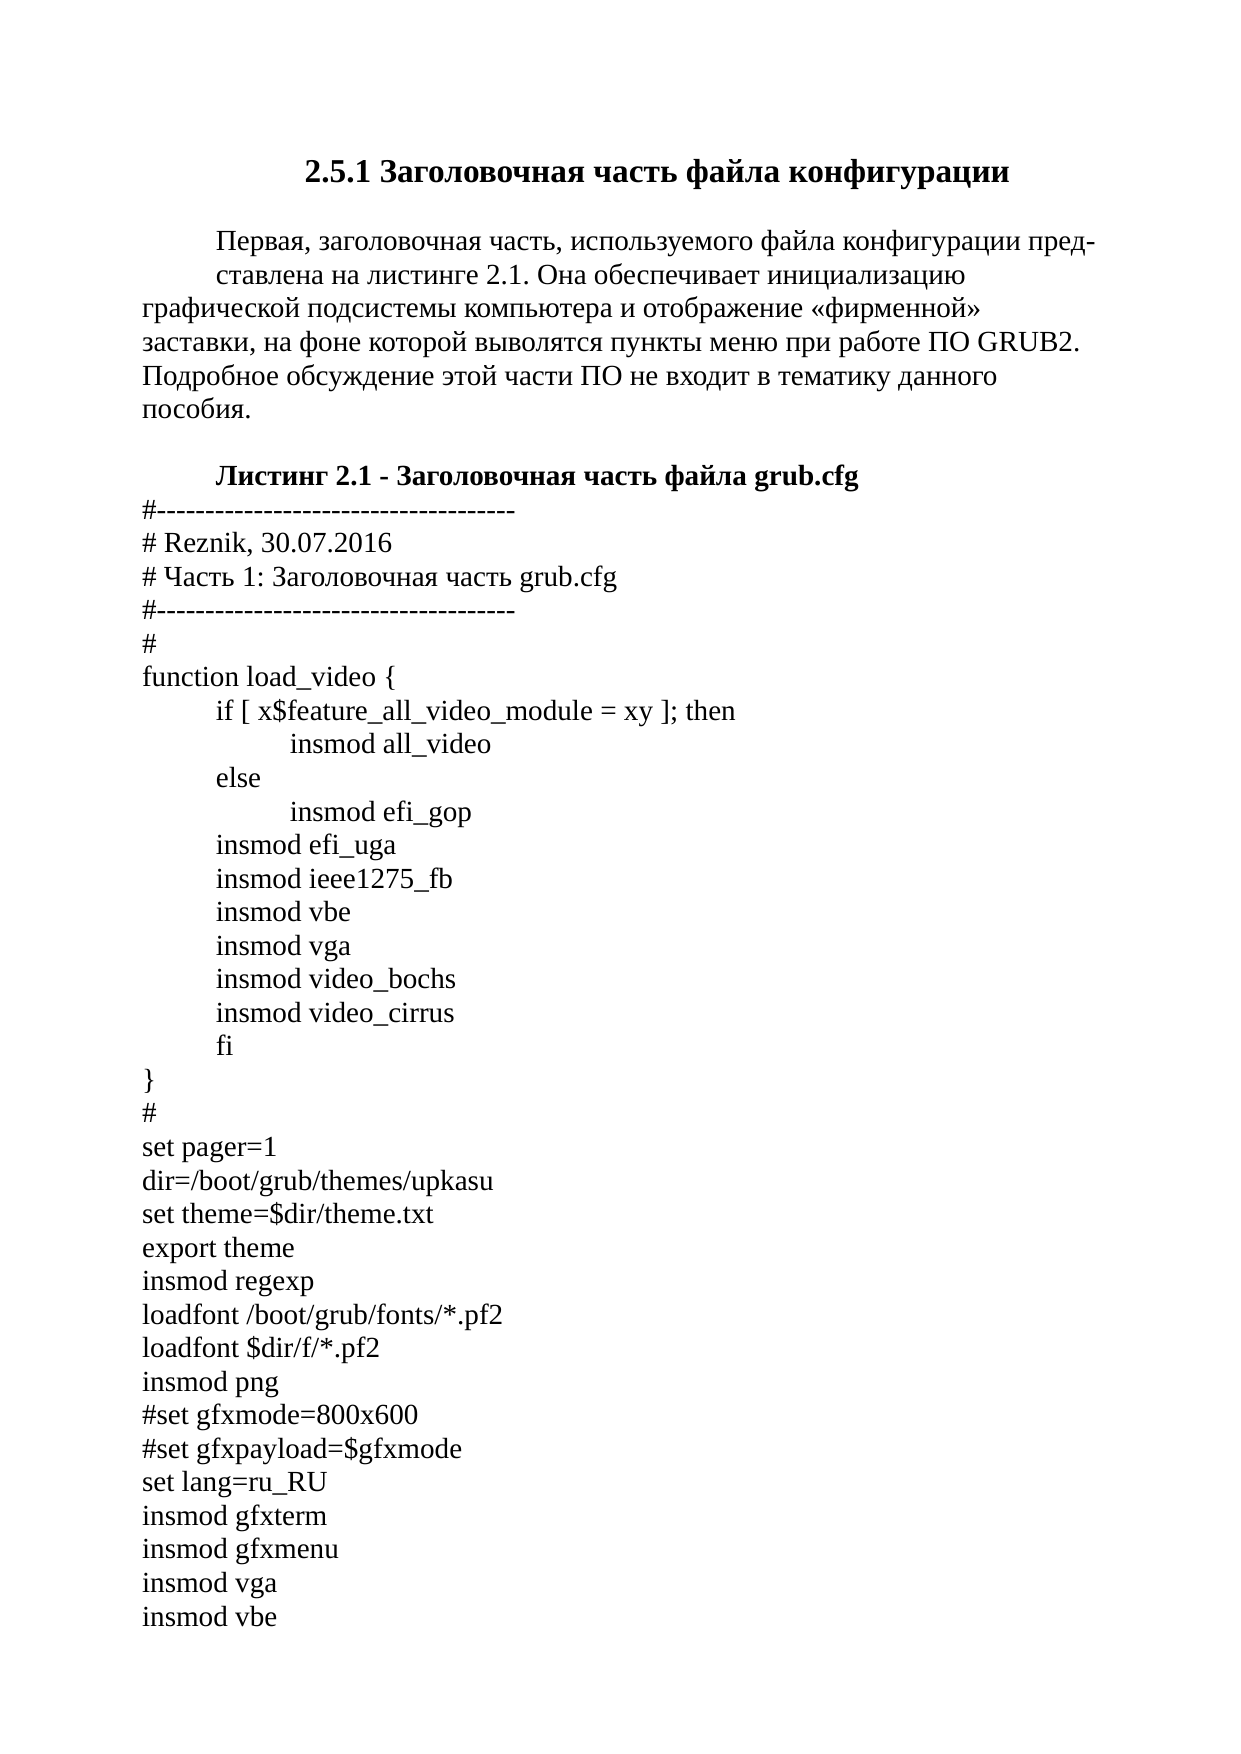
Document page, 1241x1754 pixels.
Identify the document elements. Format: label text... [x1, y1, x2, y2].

text #set gfxpayload=$gfxmode [142, 1431, 1098, 1464]
text export theme [142, 1230, 1098, 1263]
text #------------------------------------- [142, 492, 1098, 525]
text fi [142, 1028, 1098, 1062]
text loadfont /boot/grub/fonts/*.pf2 [142, 1297, 1098, 1330]
text Листинг 2.1 - Заголовочная часть файла grub.cfg [142, 458, 1098, 492]
text function load_video { [142, 659, 1098, 693]
text insmod regexp [142, 1263, 1098, 1297]
text loadfont $dir/f/*.pf2 [142, 1330, 1098, 1364]
text insmod all_video [142, 727, 1098, 760]
text insmod video_bochs [142, 961, 1098, 995]
text } [142, 1062, 1098, 1096]
text if [ x$feature_all_video_module = xy ]; then [142, 693, 1098, 727]
text #------------------------------------- [142, 592, 1098, 626]
text dir=/boot/grub/themes/upkasu [142, 1163, 1098, 1196]
text 2.5.1 Заголовочная часть файла конфигурации [142, 152, 1098, 190]
text insmod vbe [142, 1599, 1098, 1632]
text insmod vbe [142, 894, 1098, 928]
text set pager=1 [142, 1129, 1098, 1163]
text insmod efi_uga [142, 827, 1098, 861]
text set lang=ru_RU [142, 1464, 1098, 1498]
text # [142, 626, 1098, 659]
text else [142, 760, 1098, 794]
text # Reznik, 30.07.2016 [142, 525, 1098, 559]
text insmod video_cirrus [142, 995, 1098, 1028]
text ставлена на листинге 2.1. Она обеспечивает инициализацию графической подсистемы компьютера и отображение «фирменной» заставки, на фоне которой выволятся пункты меню при работе ПО GRUB2. Подробное обсуждение этой части ПО не входит в тематику данного пособия. [142, 257, 1098, 425]
text #set gfxmode=800x600 [142, 1397, 1098, 1431]
text insmod png [142, 1364, 1098, 1397]
text # [142, 1096, 1098, 1129]
text insmod vga [142, 928, 1098, 961]
text # Часть 1: Заголовочная часть grub.cfg [142, 559, 1098, 592]
text insmod ieee1275_fb [142, 861, 1098, 894]
text insmod efi_gop [142, 794, 1098, 827]
text set theme=$dir/theme.txt [142, 1196, 1098, 1230]
text insmod gfxmenu [142, 1532, 1098, 1565]
text Первая, заголовочная часть, используемого файла конфигурации пред- [142, 223, 1098, 257]
text insmod gfxterm [142, 1498, 1098, 1532]
text insmod vga [142, 1565, 1098, 1599]
